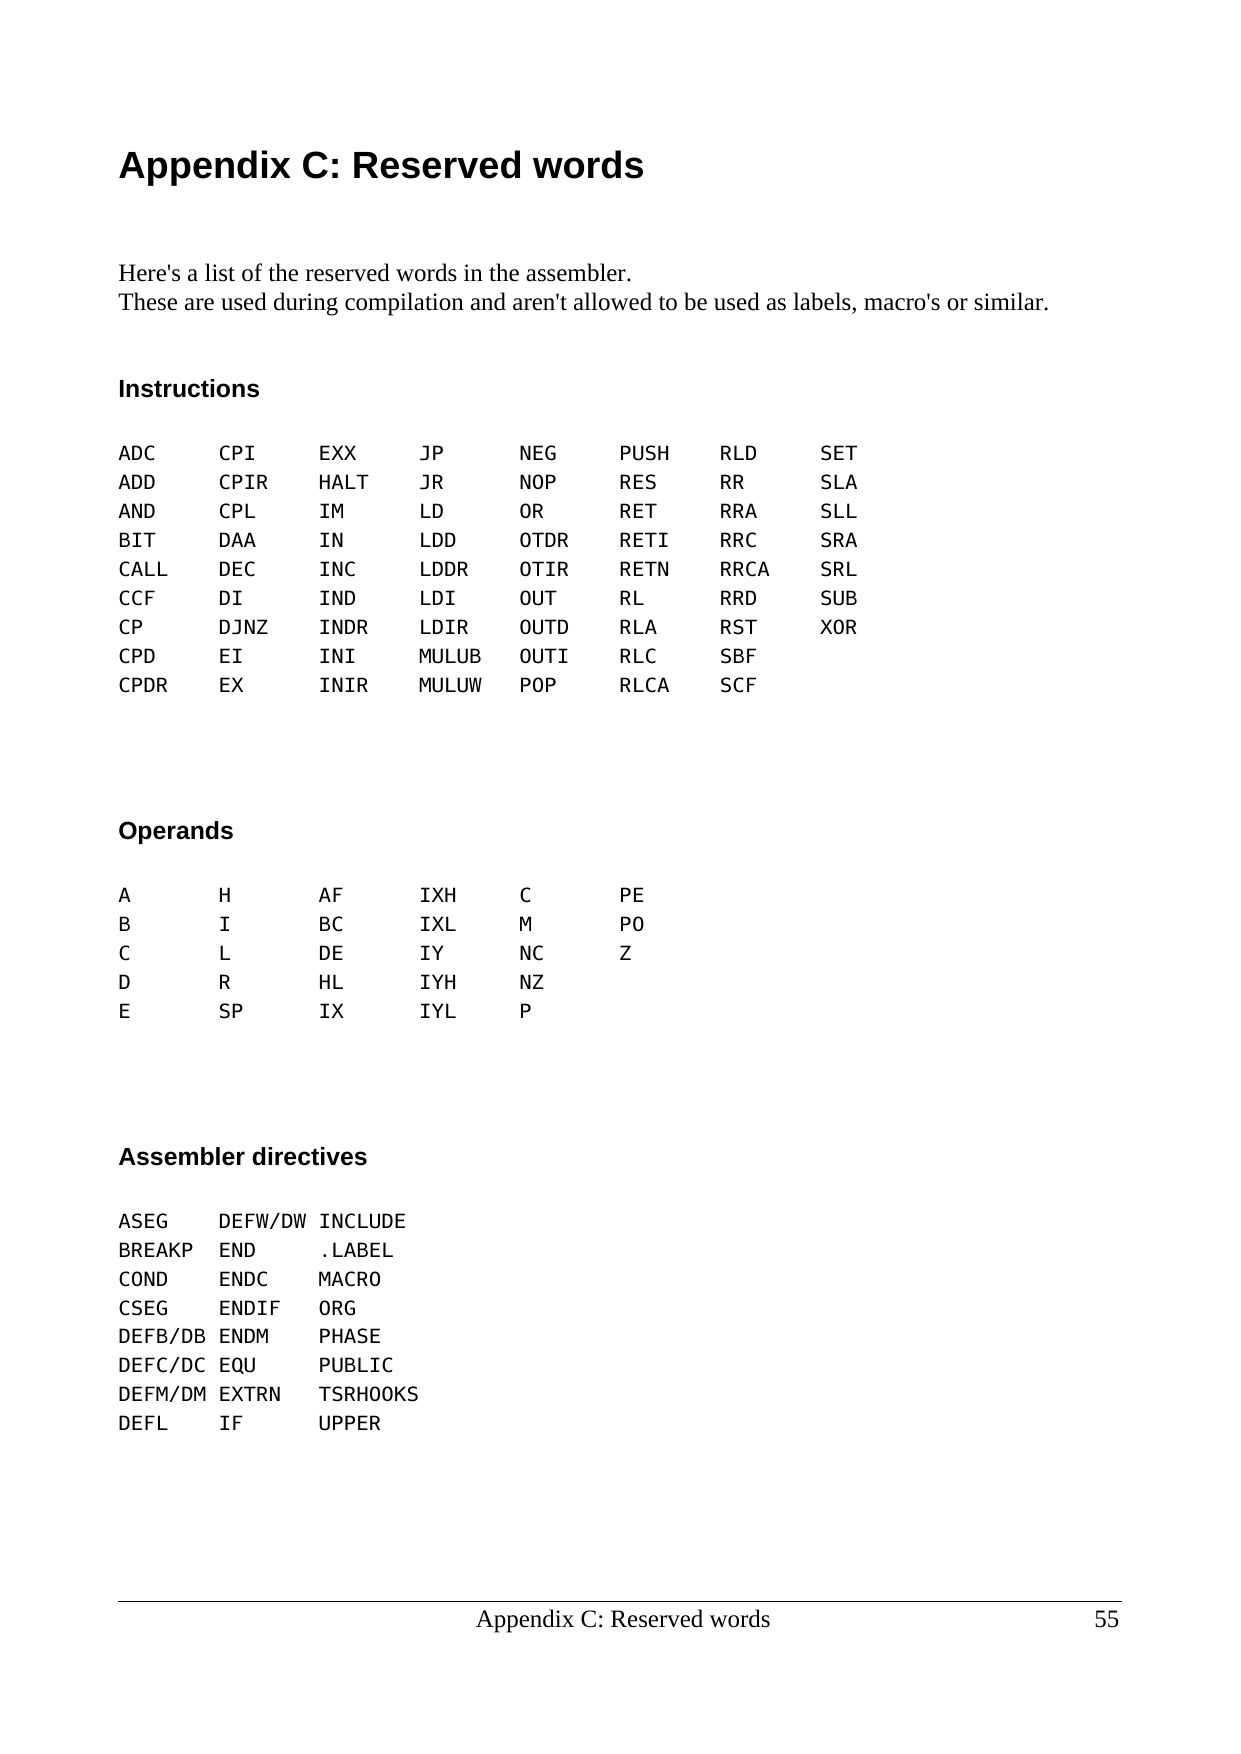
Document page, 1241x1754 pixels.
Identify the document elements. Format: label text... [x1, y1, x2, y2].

text DEFC/DC EQU PUBLIC [118, 1351, 1122, 1379]
subtitle Instructions [118, 374, 1122, 403]
text ADC CPI EXX JP NEG PUSH RLD SET [118, 438, 1122, 467]
subtitle Operands [118, 816, 1122, 845]
text C L DE IY NC Z [118, 938, 1122, 967]
text A H AF IXH C PE [118, 880, 1122, 909]
text ADD CPIR HALT JR NOP RES RR SLA [118, 467, 1122, 496]
text D R HL IYH NZ [118, 967, 1122, 996]
text CP DJNZ INDR LDIR OUTD RLA RST XOR [118, 612, 1122, 641]
text AND CPL IM LD OR RET RRA SLL [118, 496, 1122, 525]
text CPD EI INI MULUB OUTI RLC SBF [118, 641, 1122, 670]
text ASEG DEFW/DW INCLUDE [118, 1206, 1122, 1235]
text BIT DAA IN LDD OTDR RETI RRC SRA [118, 525, 1122, 554]
text CALL DEC INC LDDR OTIR RETN RRCA SRL [118, 554, 1122, 583]
text DEFL IF UPPER [118, 1408, 1122, 1437]
text DEFB/DB ENDM PHASE [118, 1322, 1122, 1351]
text E SP IX IYL P [118, 996, 1122, 1025]
text CCF DI IND LDI OUT RL RRD SUB [118, 583, 1122, 612]
text BREAKP END .LABEL [118, 1235, 1122, 1264]
text CSEG ENDIF ORG [118, 1293, 1122, 1322]
text DEFM/DM EXTRN TSRHOOKS [118, 1379, 1122, 1408]
text COND ENDC MACRO [118, 1264, 1122, 1293]
text CPDR EX INIR MULUW POP RLCA SCF [118, 670, 1122, 699]
text B I BC IXL M PO [118, 909, 1122, 938]
text Here's a list of the reserved words in the assembler. [118, 258, 1122, 287]
subtitle Appendix C: Reserved words [118, 143, 1122, 187]
text These are used during compilation and aren't allowed to be used as labels, macro's or similar. [118, 287, 1122, 316]
subtitle Assembler directives [118, 1142, 1122, 1170]
